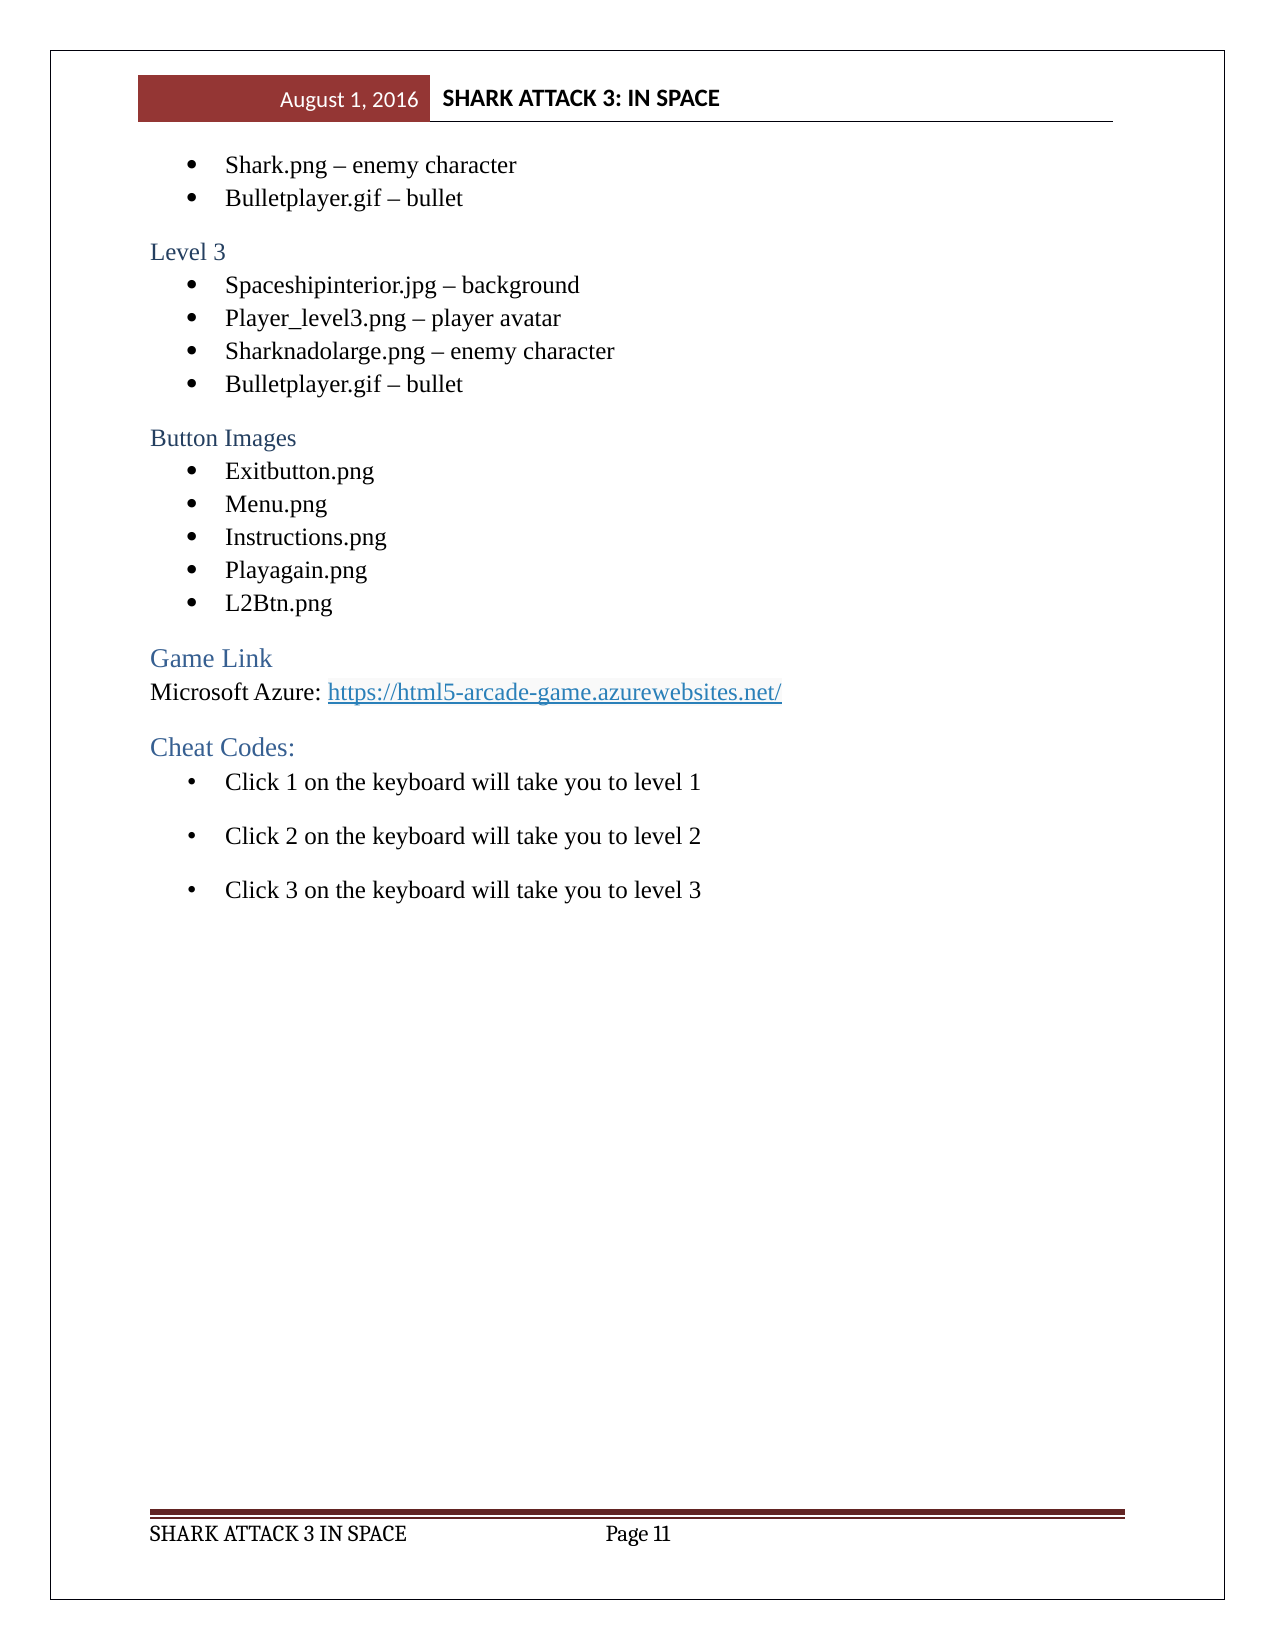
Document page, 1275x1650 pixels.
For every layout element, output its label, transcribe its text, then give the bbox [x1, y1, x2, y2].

list Player_level3.png – player avatar [187, 303, 1125, 332]
subtitle Cheat Codes: [150, 731, 1125, 762]
subtitle Level 3 [150, 237, 1125, 266]
list Spaceshipinterior.jpg – background [187, 270, 1125, 299]
subtitle Game Link [150, 642, 1125, 673]
text Microsoft Azure: https://html5-arcade-game.azurewebsites.net/ [150, 677, 1125, 706]
list Click 2 on the keyboard will take you to level 2 [187, 821, 1125, 850]
list Exitbutton.png [187, 456, 1125, 484]
subtitle Button Images [150, 423, 1125, 452]
list Menu.png [187, 489, 1125, 518]
list Shark.png – enemy character [187, 150, 1125, 179]
list Instructions.png [187, 522, 1125, 551]
list Click 1 on the keyboard will take you to level 1 [187, 767, 1125, 796]
list Bulletplayer.gif – bullet [187, 183, 1125, 212]
list Sharknadolarge.png – enemy character [187, 336, 1125, 365]
list Playagain.png [187, 555, 1125, 584]
list L2Btn.png [187, 588, 1125, 617]
list Click 3 on the keyboard will take you to level 3 [187, 875, 1125, 903]
list Bulletplayer.gif – bullet [187, 369, 1125, 398]
